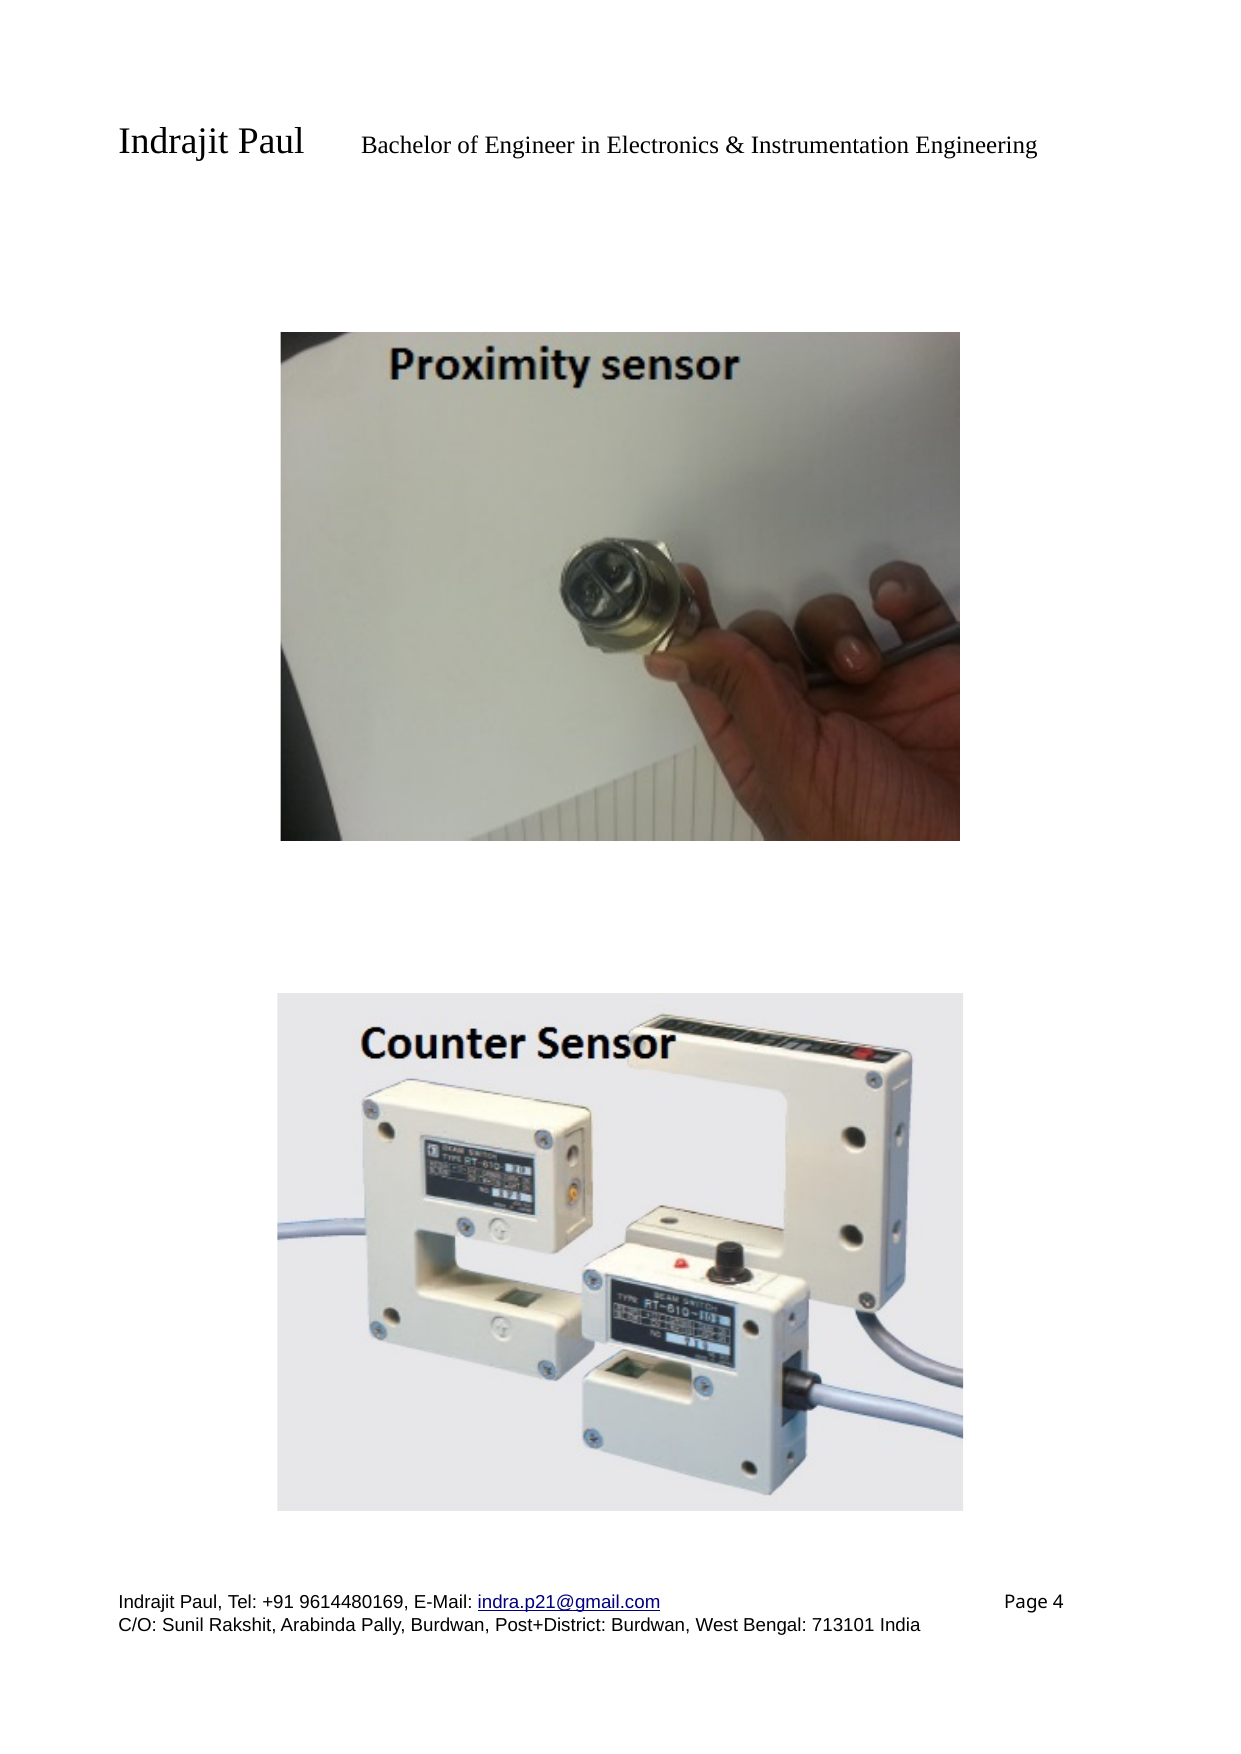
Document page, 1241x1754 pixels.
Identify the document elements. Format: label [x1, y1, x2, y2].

picture [277, 993, 964, 1511]
picture [280, 332, 960, 841]
